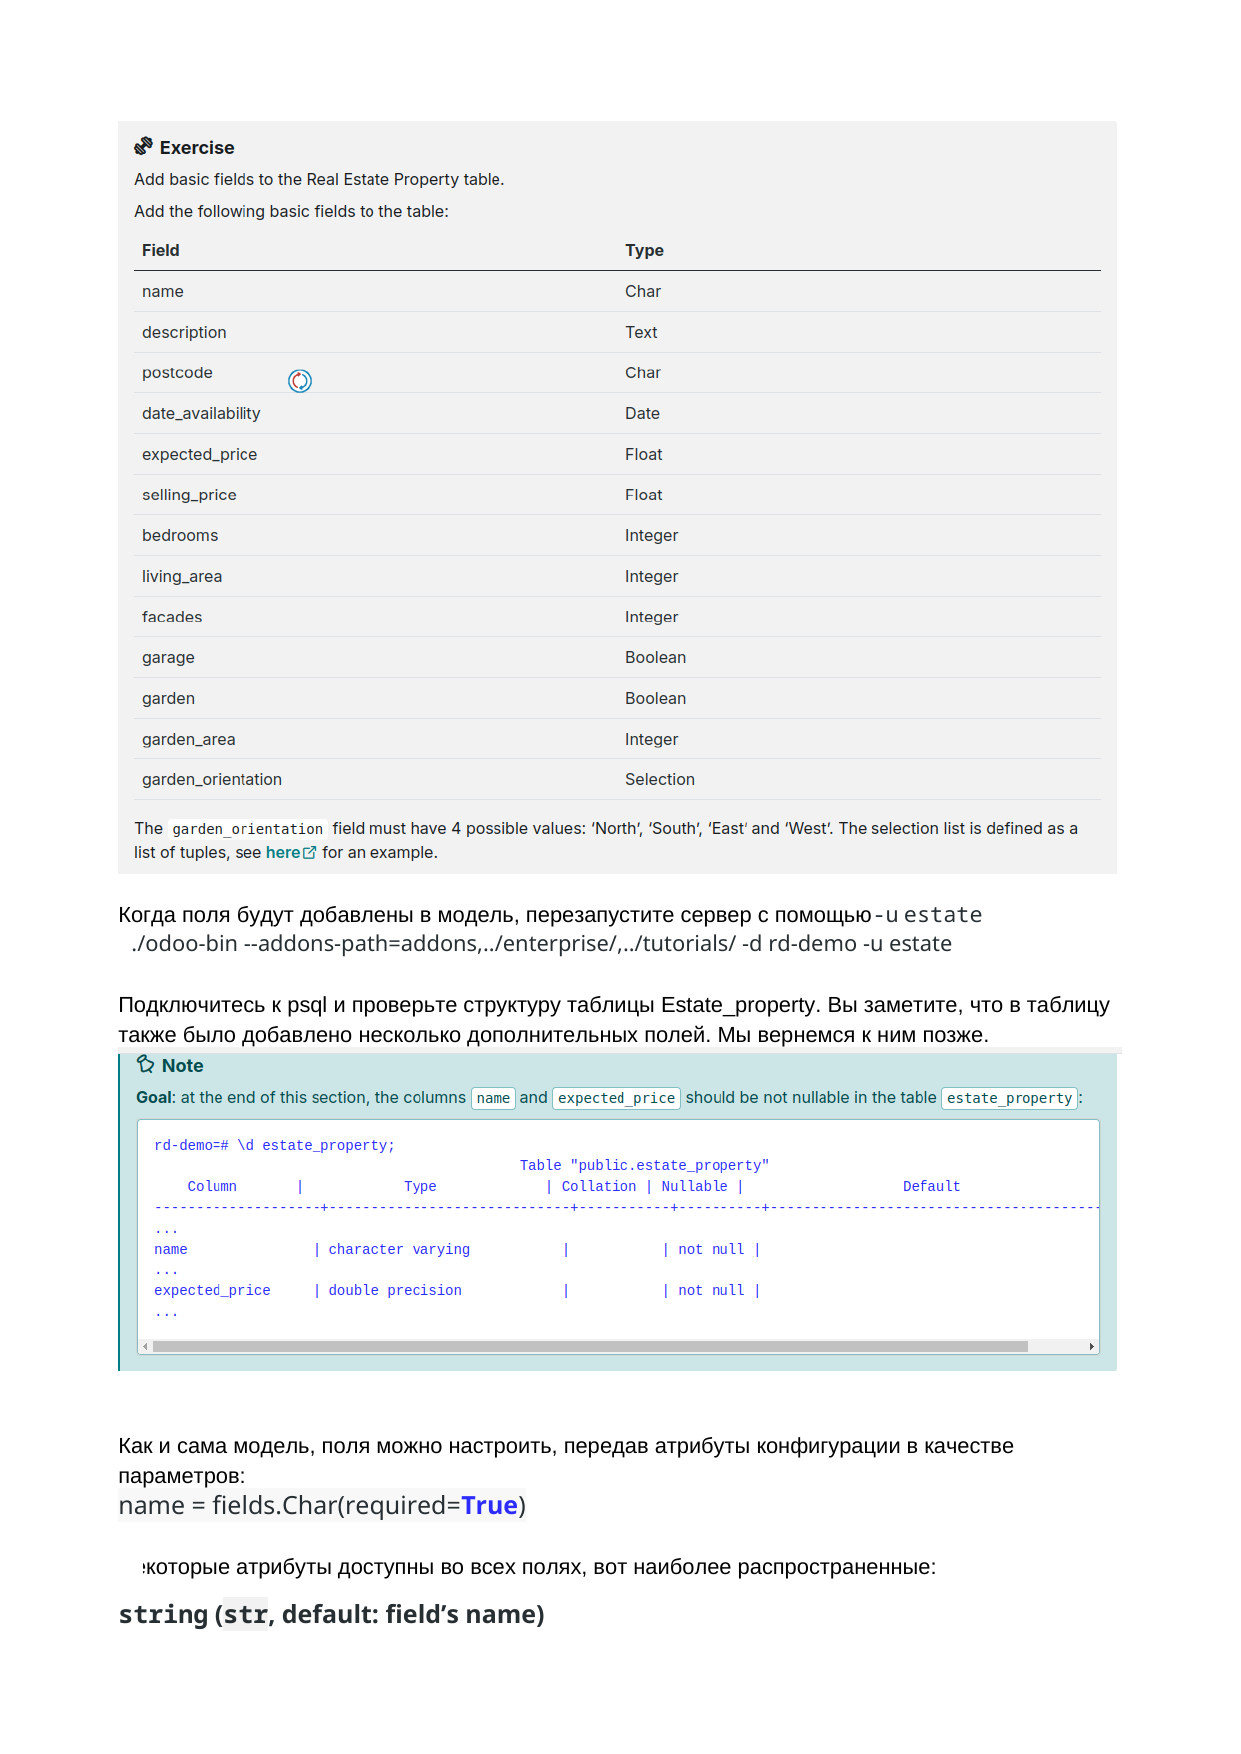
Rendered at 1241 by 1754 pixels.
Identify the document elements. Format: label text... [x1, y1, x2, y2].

text ./odoo-bin --addons-path=addons,../enterprise/,../tutorials/ -d rd-demo -u estate [118, 928, 1122, 958]
text name = fields.Char(required=True) [118, 1488, 1122, 1522]
text Подключитесь к psql и проверьте структуру таблицы Estate_property. Вы заметите, что в таблицу также было добавлено несколько дополнительных полей. Мы вернемся к ним позже. [118, 958, 1122, 1047]
text Некоторые атрибуты доступны во всех полях, вот наиболее распространенные: [118, 1522, 1122, 1582]
picture [118, 1047, 1123, 1371]
text Когда поля будут добавлены в модель, перезапустите сервер с помощью-u estate [118, 874, 1122, 928]
text Как и сама модель, поля можно настроить, передав атрибуты конфигурации в качестве параметров: [118, 1428, 1122, 1488]
picture [118, 118, 1123, 874]
subtitle string (str, default: field’s name) [118, 1597, 1122, 1631]
